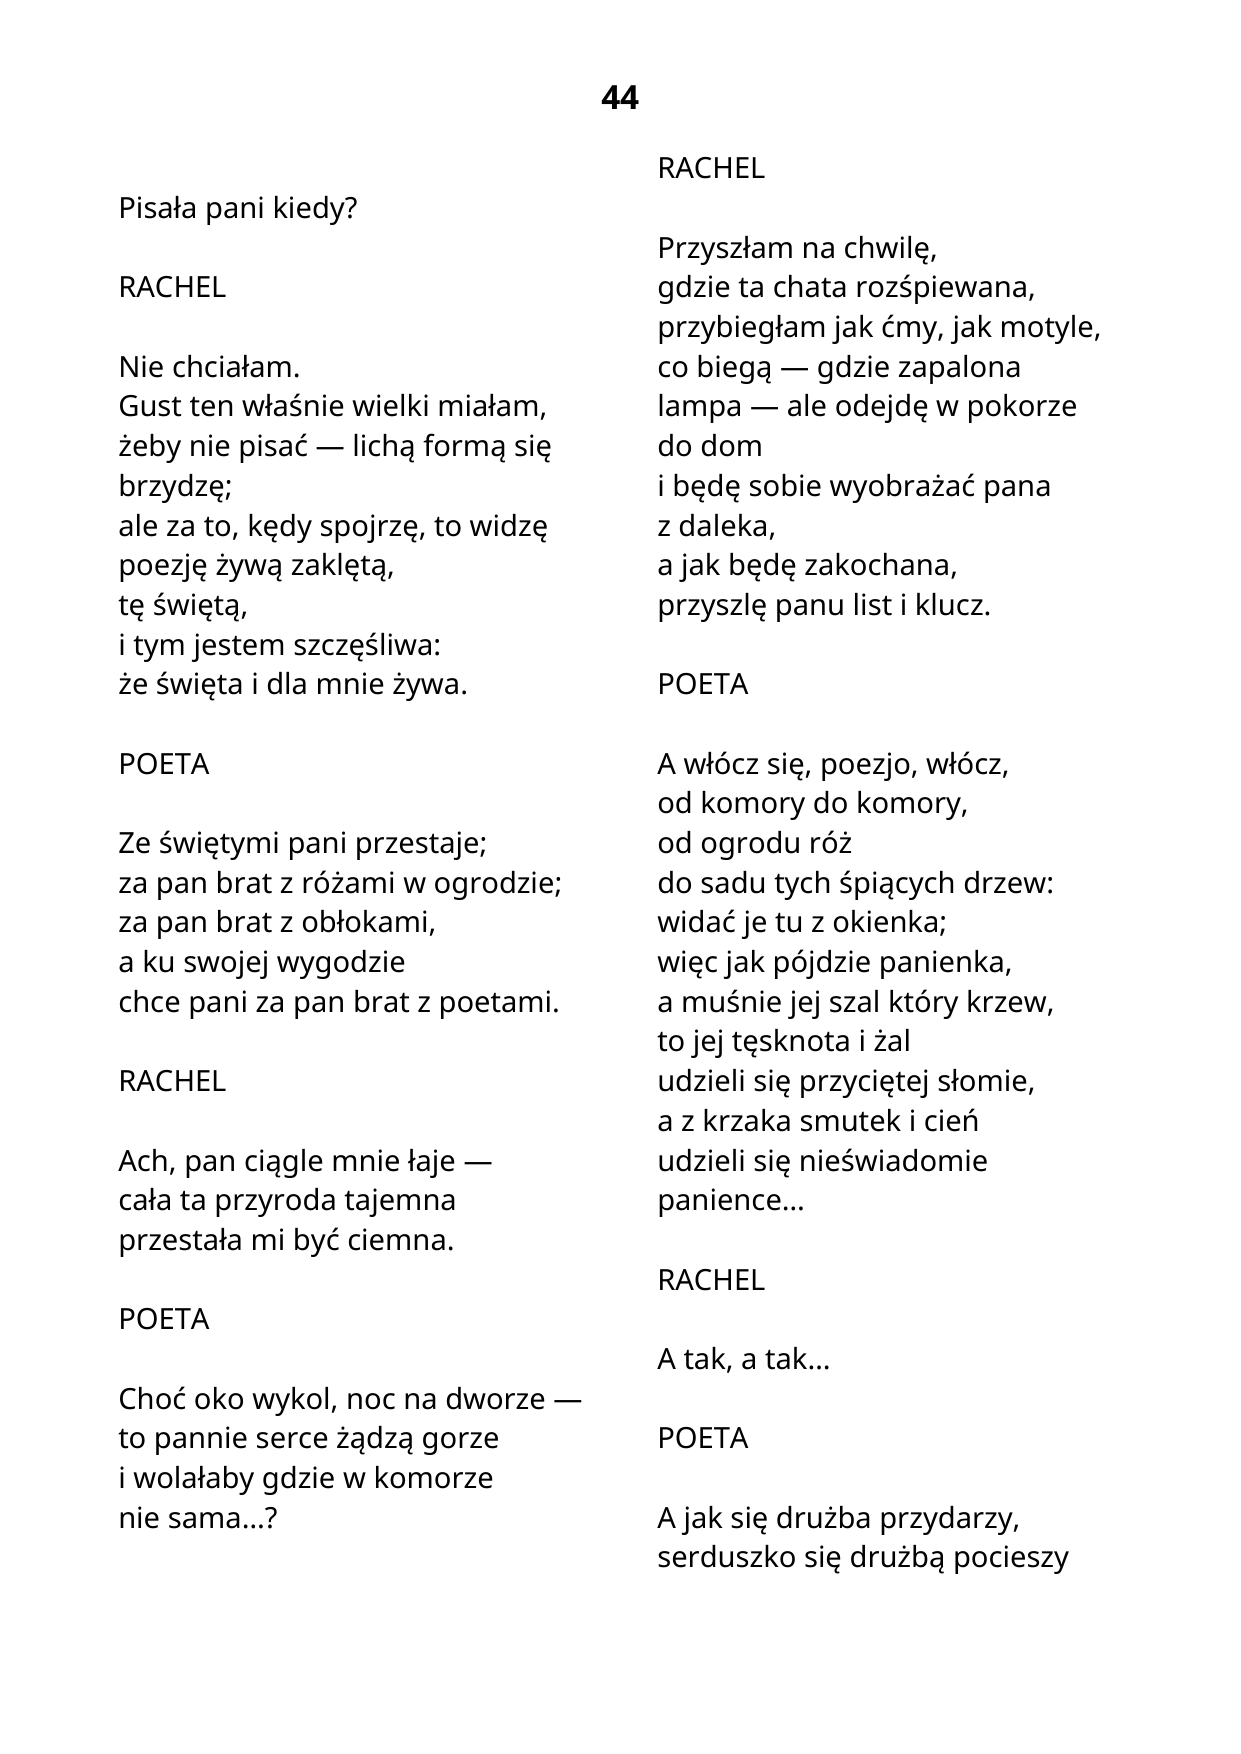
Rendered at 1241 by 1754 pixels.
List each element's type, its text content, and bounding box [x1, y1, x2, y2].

text to pannie serce żądzą gorze [118, 1418, 583, 1457]
text Nie chciałam. [118, 346, 583, 386]
text RACHEL [657, 148, 1122, 187]
text POETA [657, 1418, 1122, 1457]
text więc jak pójdzie panienka, [657, 941, 1122, 981]
text i tym jestem szczęśliwa: [118, 624, 583, 663]
text to jej tęsknota i żal [657, 1021, 1122, 1060]
text lampa — ale odejdę w pokorze [657, 386, 1122, 425]
text POETA [118, 743, 583, 783]
text od komory do komory, [657, 783, 1122, 822]
text i wolałaby gdzie w komorze [118, 1457, 583, 1497]
text RACHEL [118, 1060, 583, 1100]
text żeby nie pisać — lichą formą się brzydzę; [118, 425, 583, 505]
text poezję żywą zaklętą, [118, 544, 583, 584]
text nie sama…? [118, 1497, 583, 1537]
text gdzie ta chata rozśpiewana, [657, 267, 1122, 306]
text panience… [657, 1179, 1122, 1219]
text POETA [657, 663, 1122, 703]
text RACHEL [118, 267, 583, 306]
text udzieli się nieświadomie [657, 1140, 1122, 1179]
text do sadu tych śpiących drzew: [657, 862, 1122, 902]
text od ogrodu róż [657, 822, 1122, 862]
text Pisała pani kiedy? [118, 187, 583, 227]
text A włócz się, poezjo, włócz, [657, 743, 1122, 783]
text ale za to, kędy spojrzę, to widzę [118, 505, 583, 544]
text a muśnie jej szal który krzew, [657, 981, 1122, 1021]
text przybiegłam jak ćmy, jak motyle, [657, 306, 1122, 346]
text serduszko się drużbą pocieszy [657, 1537, 1122, 1576]
text za pan brat z obłokami, [118, 902, 583, 941]
text do dom [657, 425, 1122, 465]
text przyszlę panu list i klucz. [657, 584, 1122, 624]
text Gust ten właśnie wielki miałam, [118, 386, 583, 425]
text Przyszłam na chwilę, [657, 227, 1122, 267]
text że święta i dla mnie żywa. [118, 663, 583, 703]
text a z krzaka smutek i cień [657, 1100, 1122, 1140]
text A jak się drużba przydarzy, [657, 1497, 1122, 1537]
text widać je tu z okienka; [657, 902, 1122, 941]
text przestała mi być ciemna. [118, 1219, 583, 1259]
text tę świętą, [118, 584, 583, 624]
text co biegą — gdzie zapalona [657, 346, 1122, 386]
text za pan brat z różami w ogrodzie; [118, 862, 583, 902]
text RACHEL [657, 1259, 1122, 1298]
text Ze świętymi pani przestaje; [118, 822, 583, 862]
text chce pani za pan brat z poetami. [118, 981, 583, 1021]
text i będę sobie wyobrażać pana [657, 465, 1122, 505]
text z daleka, [657, 505, 1122, 544]
text cała ta przyroda tajemna [118, 1179, 583, 1219]
text POETA [118, 1298, 583, 1338]
text A tak, a tak… [657, 1338, 1122, 1378]
text a jak będę zakochana, [657, 544, 1122, 584]
text Choć oko wykol, noc na dworze — [118, 1378, 583, 1418]
text a ku swojej wygodzie [118, 941, 583, 981]
text Ach, pan ciągle mnie łaje — [118, 1140, 583, 1179]
text udzieli się przyciętej słomie, [657, 1060, 1122, 1100]
